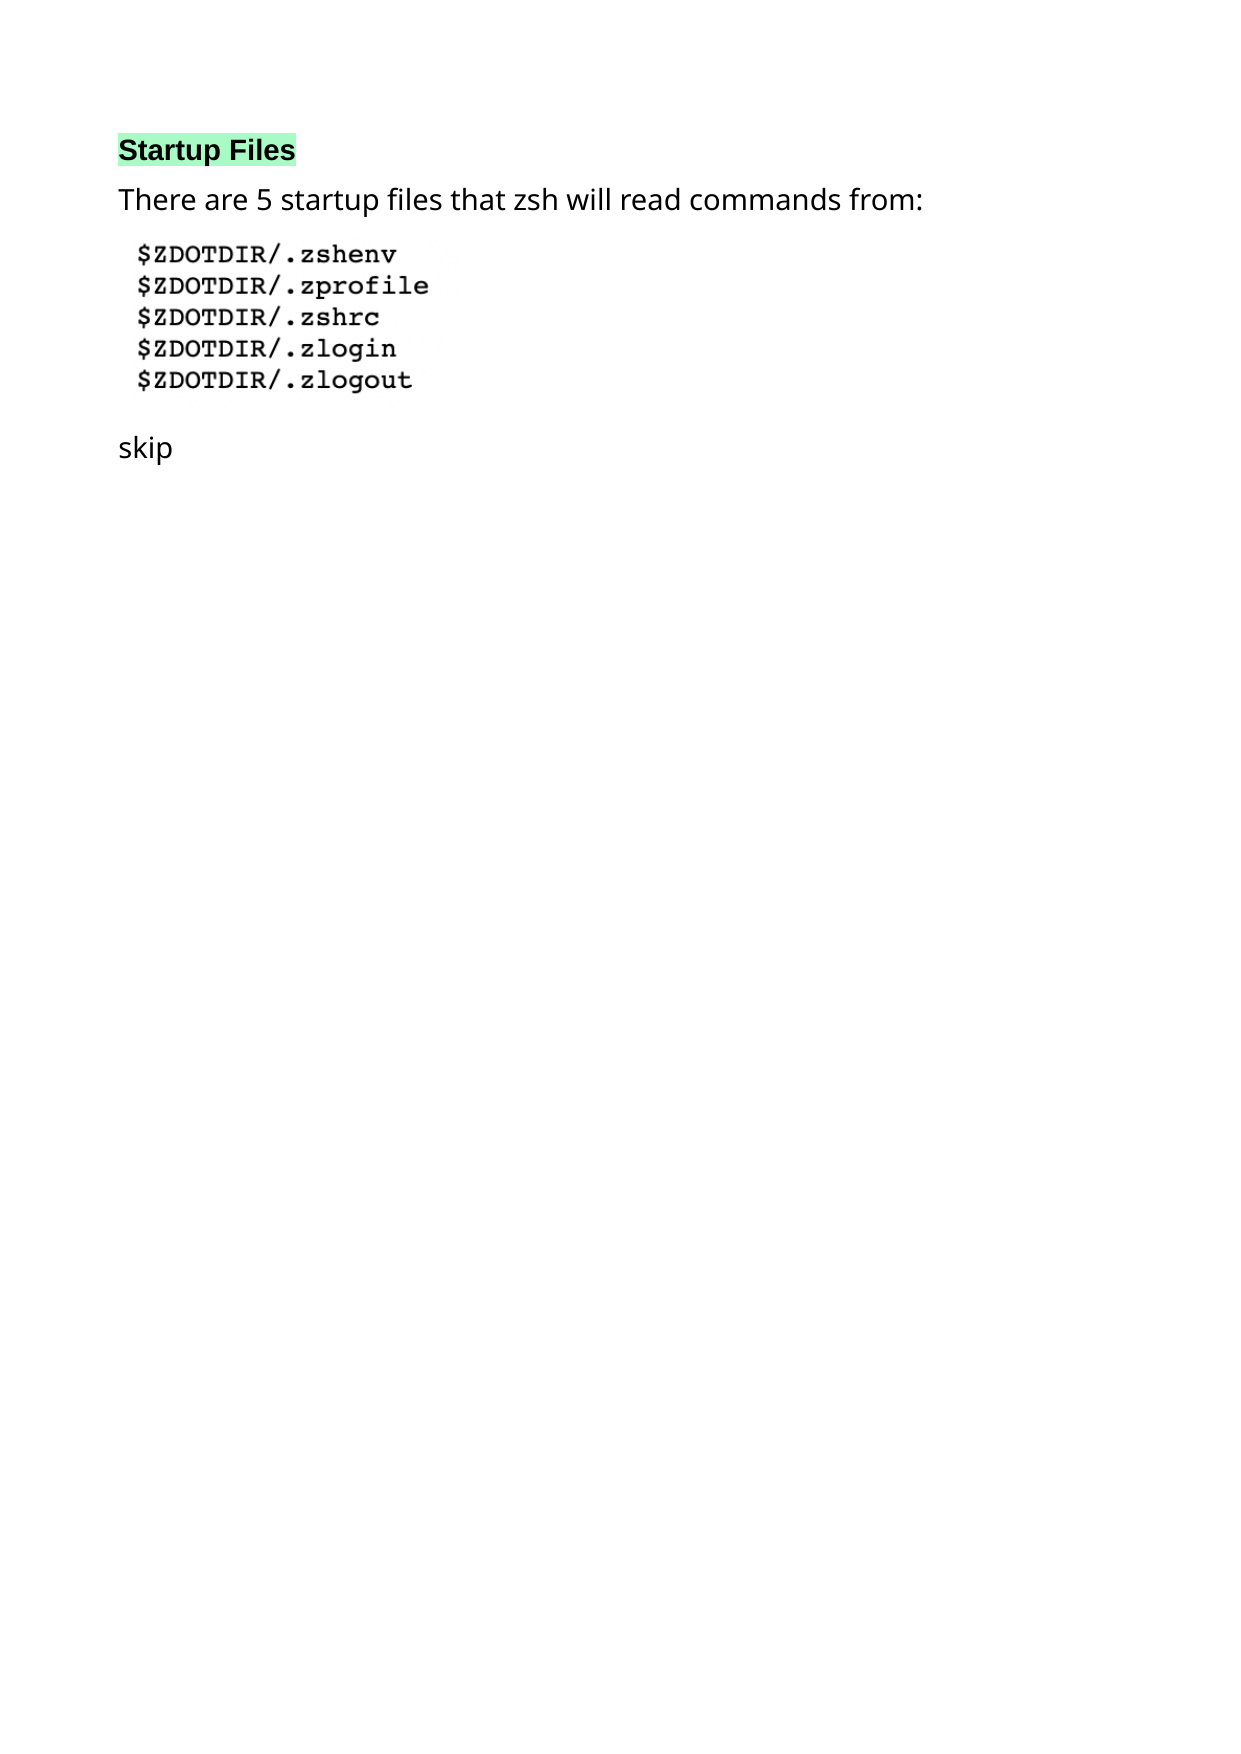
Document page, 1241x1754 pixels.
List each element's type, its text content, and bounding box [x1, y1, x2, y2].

text skip [118, 428, 1122, 467]
subtitle Startup Files [296, 133, 1122, 166]
text There are 5 startup files that zsh will read commands from: [118, 179, 1122, 219]
picture [132, 234, 458, 409]
